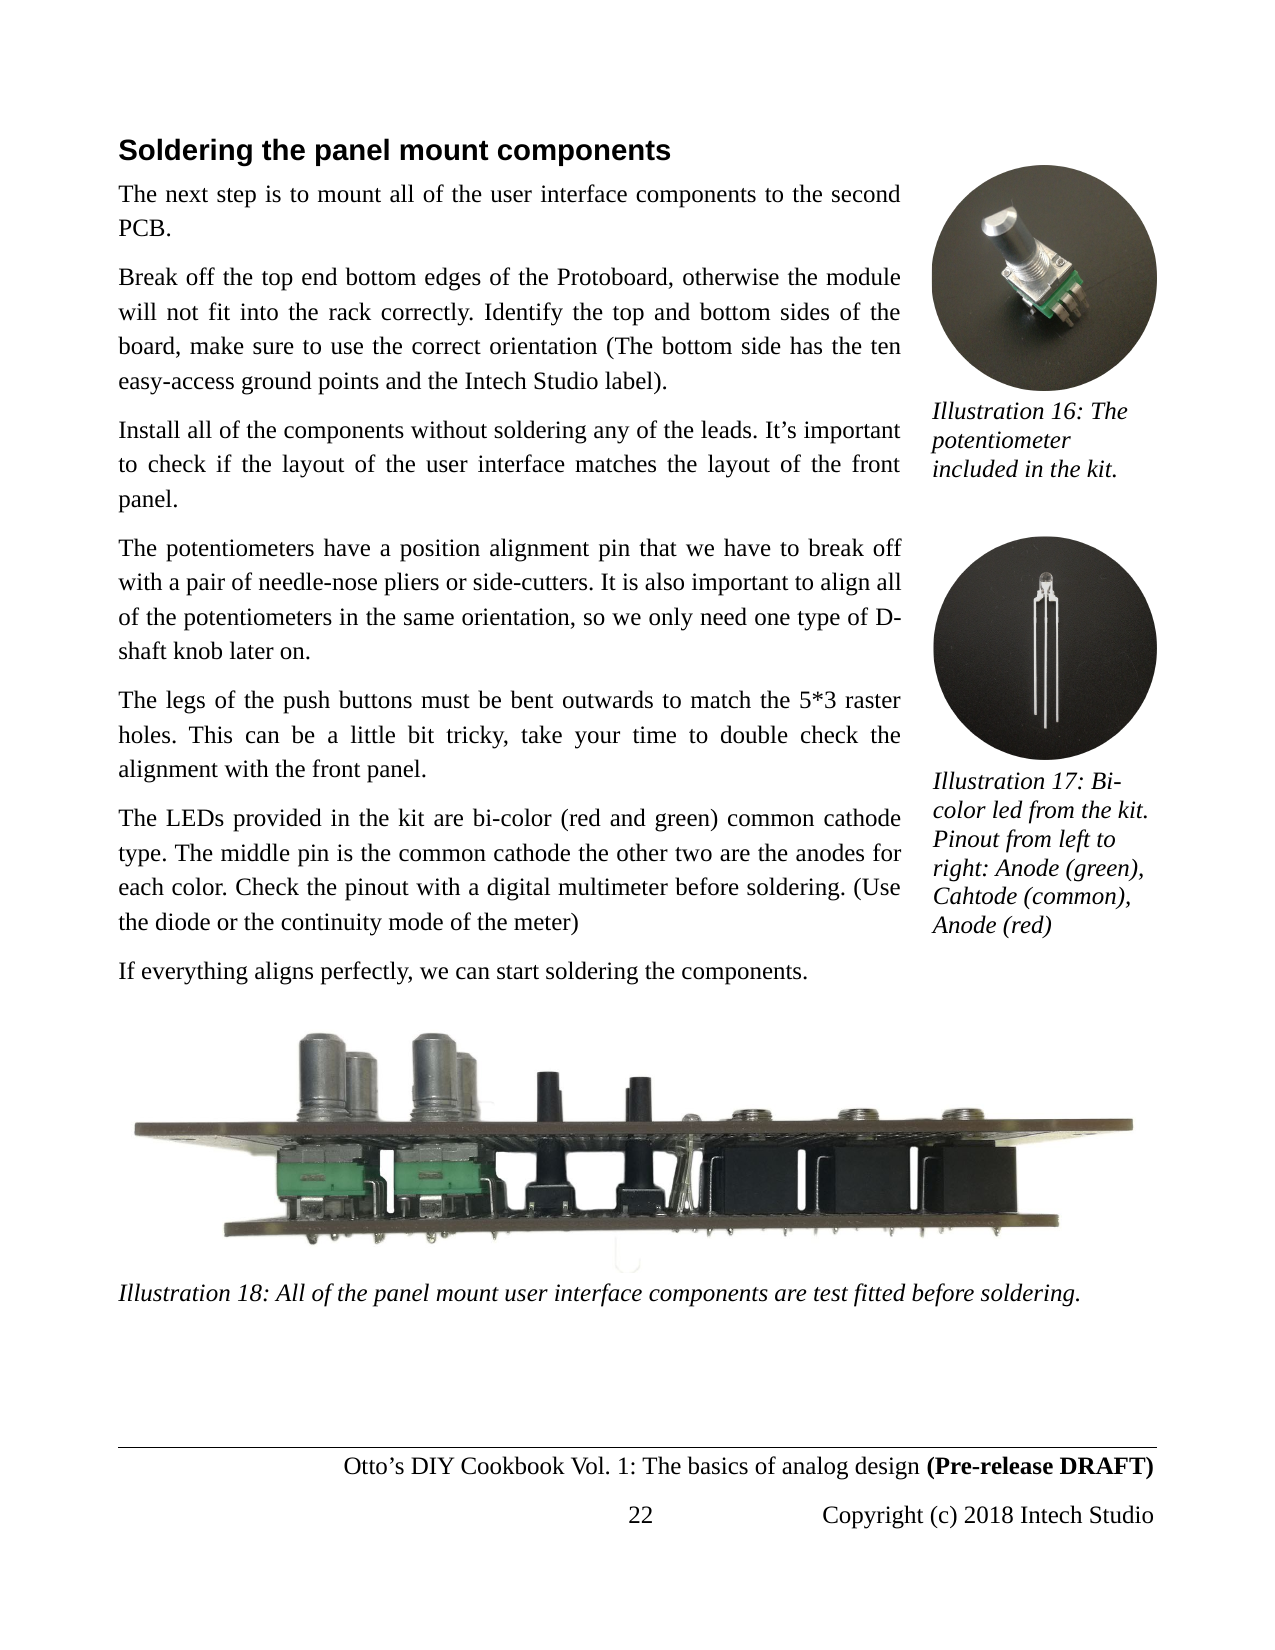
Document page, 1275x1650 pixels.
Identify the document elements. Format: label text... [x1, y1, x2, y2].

text If everything aligns perfectly, we can start soldering the components. [118, 956, 1157, 985]
text Illustration 18: All of the panel mount user interface components are test fitted before soldering. [118, 1273, 1157, 1307]
text The LEDs provided in the kit are bi-color (red and green) common cathode type. The middle pin is the common cathode the other two are the anodes for each color. Check the pinout with a digital multimeter before soldering. (Use the diode or the continuity mode of the meter) [118, 803, 933, 936]
picture [932, 536, 1158, 761]
text Install all of the components without soldering any of the leads. It’s important to check if the layout of the user interface matches the layout of the front panel. [118, 415, 1157, 513]
text The potentiometers have a position alignment pin that we have to break off with a pair of needle-nose pliers or side-cutters. It is also important to align all of the potentiometers in the same orientation, so we only need one type of D-shaft knob later on. [118, 523, 1158, 665]
text The next step is to mount all of the user interface components to the second PCB. [118, 179, 931, 242]
text The legs of the push buttons must be bent outwards to match the 5*3 raster holes. This can be a little bit tricky, take your time to double check the alignment with the front panel. [118, 686, 933, 783]
text Break off the top end bottom edges of the Protoboard, otherwise the module will not fit into the rack correctly. Identify the top and bottom sides of the board, make sure to use the correct orientation (The bottom side has the ten easy-access ground points and the Intech Studio label). [118, 262, 932, 395]
subtitle Soldering the panel mount components [118, 133, 1157, 166]
picture [931, 165, 1157, 391]
text Illustration 16: The potentiometer included in the kit. [932, 391, 1157, 482]
picture [118, 1017, 1157, 1273]
text Illustration 17: Bi-color led from the kit. Pinout from left to right: Anode (green), Cahtode (common), Anode (red) [933, 761, 1158, 939]
